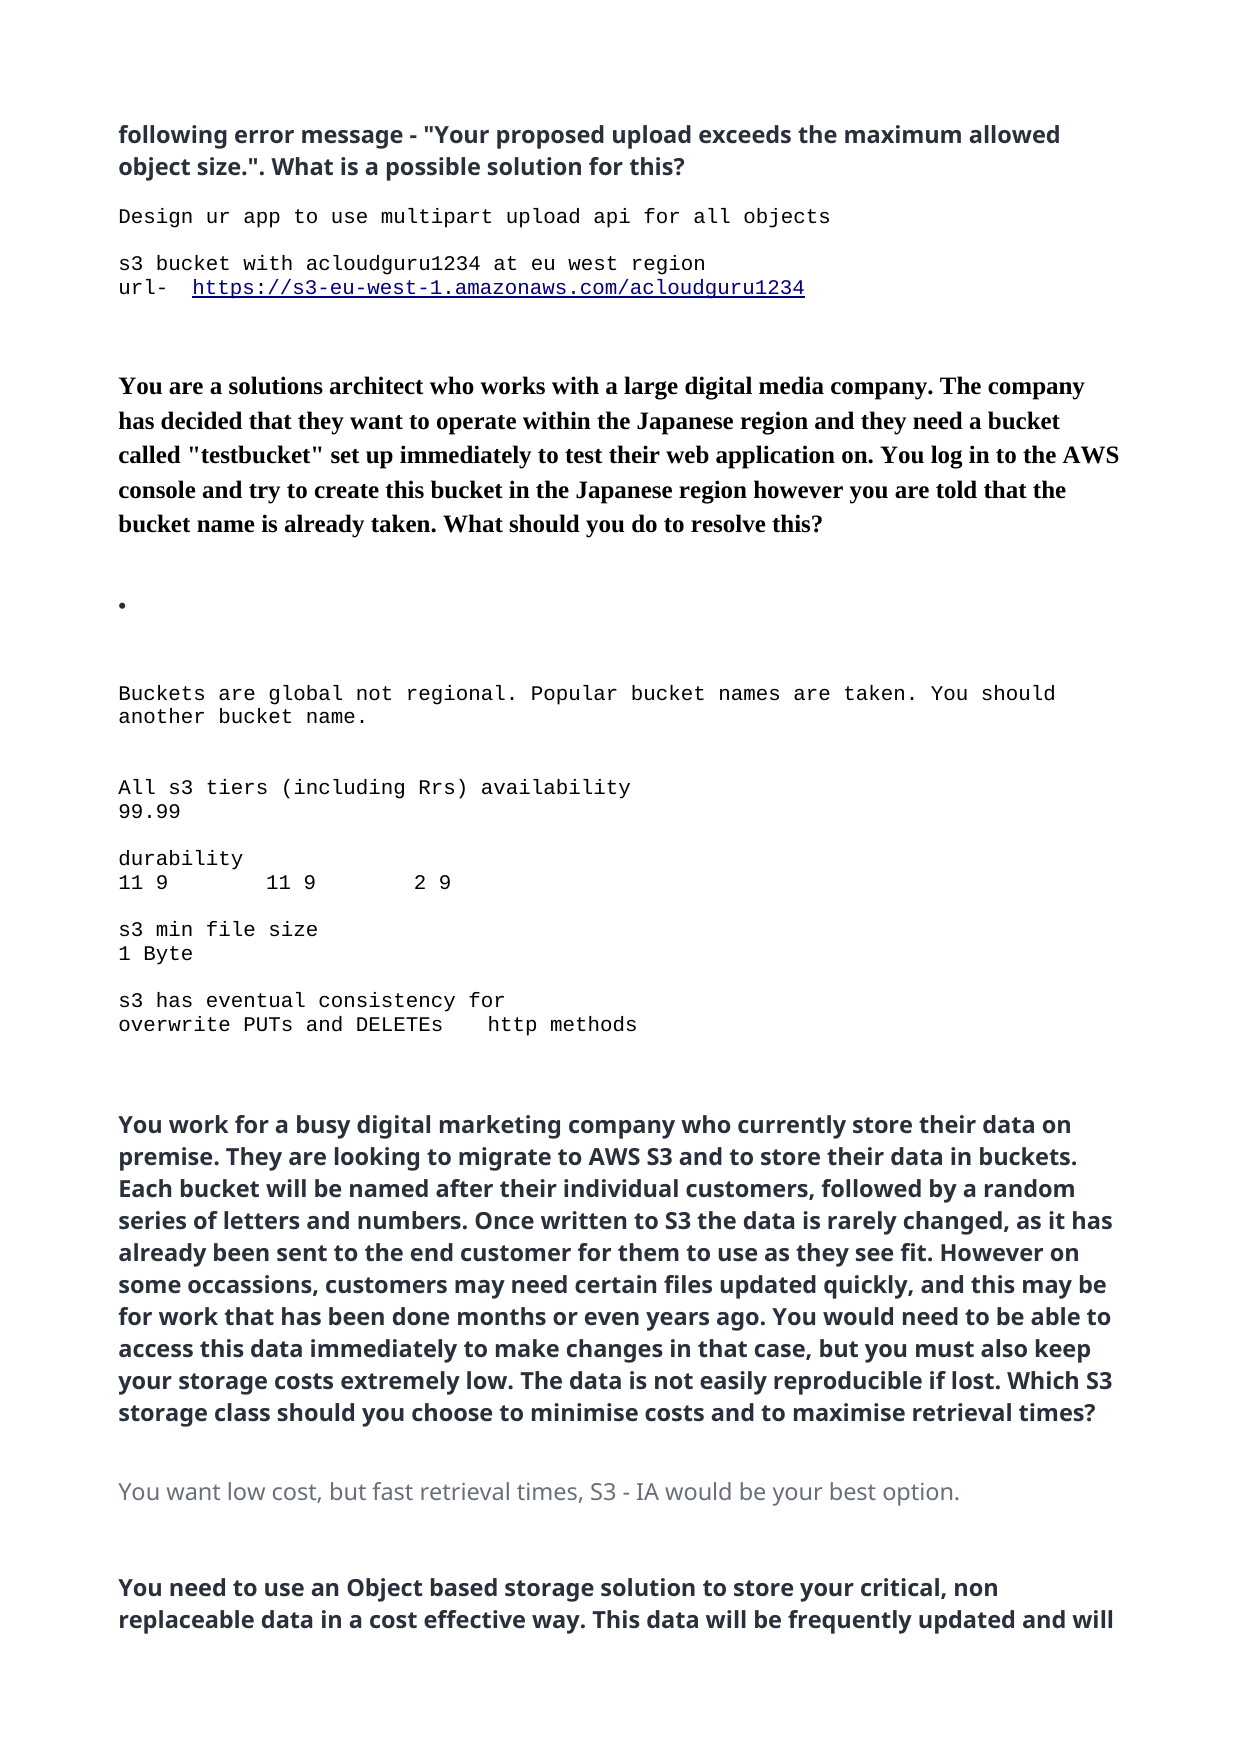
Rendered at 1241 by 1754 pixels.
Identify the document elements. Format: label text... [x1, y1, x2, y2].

text You need to use an Object based storage solution to store your critical, non replaceable data in a cost effective way. This data will be frequently updated and will [118, 1571, 1122, 1635]
text durability [118, 848, 1122, 872]
text You work for a busy digital marketing company who currently store their data on premise. They are looking to migrate to AWS S3 and to store their data in buckets. Each bucket will be named after their individual customers, followed by a random series of letters and numbers. Once written to S3 the data is rarely changed, as it has already been sent to the end customer for them to use as they see fit. However on some occassions, customers may need certain files updated quickly, and this may be for work that has been done months or even years ago. You would need to be able to access this data immediately to make changes in that case, but you must also keep your storage costs extremely low. The data is not easily reproducible if lost. Which S3 storage class should you choose to minimise costs and to maximise retrieval times? [118, 1108, 1122, 1428]
text following error message - "Your proposed upload exceeds the maximum allowed object size.". What is a possible solution for this? [118, 118, 1122, 182]
text 1 Byte [118, 943, 1122, 966]
text 11 9 11 9 2 9 [118, 872, 1122, 896]
text s3 min file size [118, 919, 1122, 943]
text You want low cost, but fast retrieval times, S3 - IA would be your best option. [118, 1475, 1122, 1507]
text Buckets are global not regional. Popular bucket names are taken. You should another bucket name. [118, 683, 1122, 730]
text 99.99 [118, 801, 1122, 824]
text All s3 tiers (including Rrs) availability [118, 777, 1122, 801]
text Design ur app to use multipart upload api for all objects [118, 206, 1122, 229]
text You are a solutions architect who works with a large digital media company. The company has decided that they want to operate within the Japanese region and they need a bucket called "testbucket" set up immediately to test their web application on. You log in to the AWS console and try to create this bucket in the Japanese region however you are told that the bucket name is already taken. What should you do to resolve this? [118, 371, 1122, 538]
text s3 bucket with acloudguru1234 at eu west region [118, 253, 1122, 277]
text s3 has eventual consistency for [118, 990, 1122, 1014]
text overwrite PUTs and DELETEs http methods [118, 1014, 1122, 1037]
text url- https://s3-eu-west-1.amazonaws.com/acloudguru1234 [118, 277, 1122, 300]
